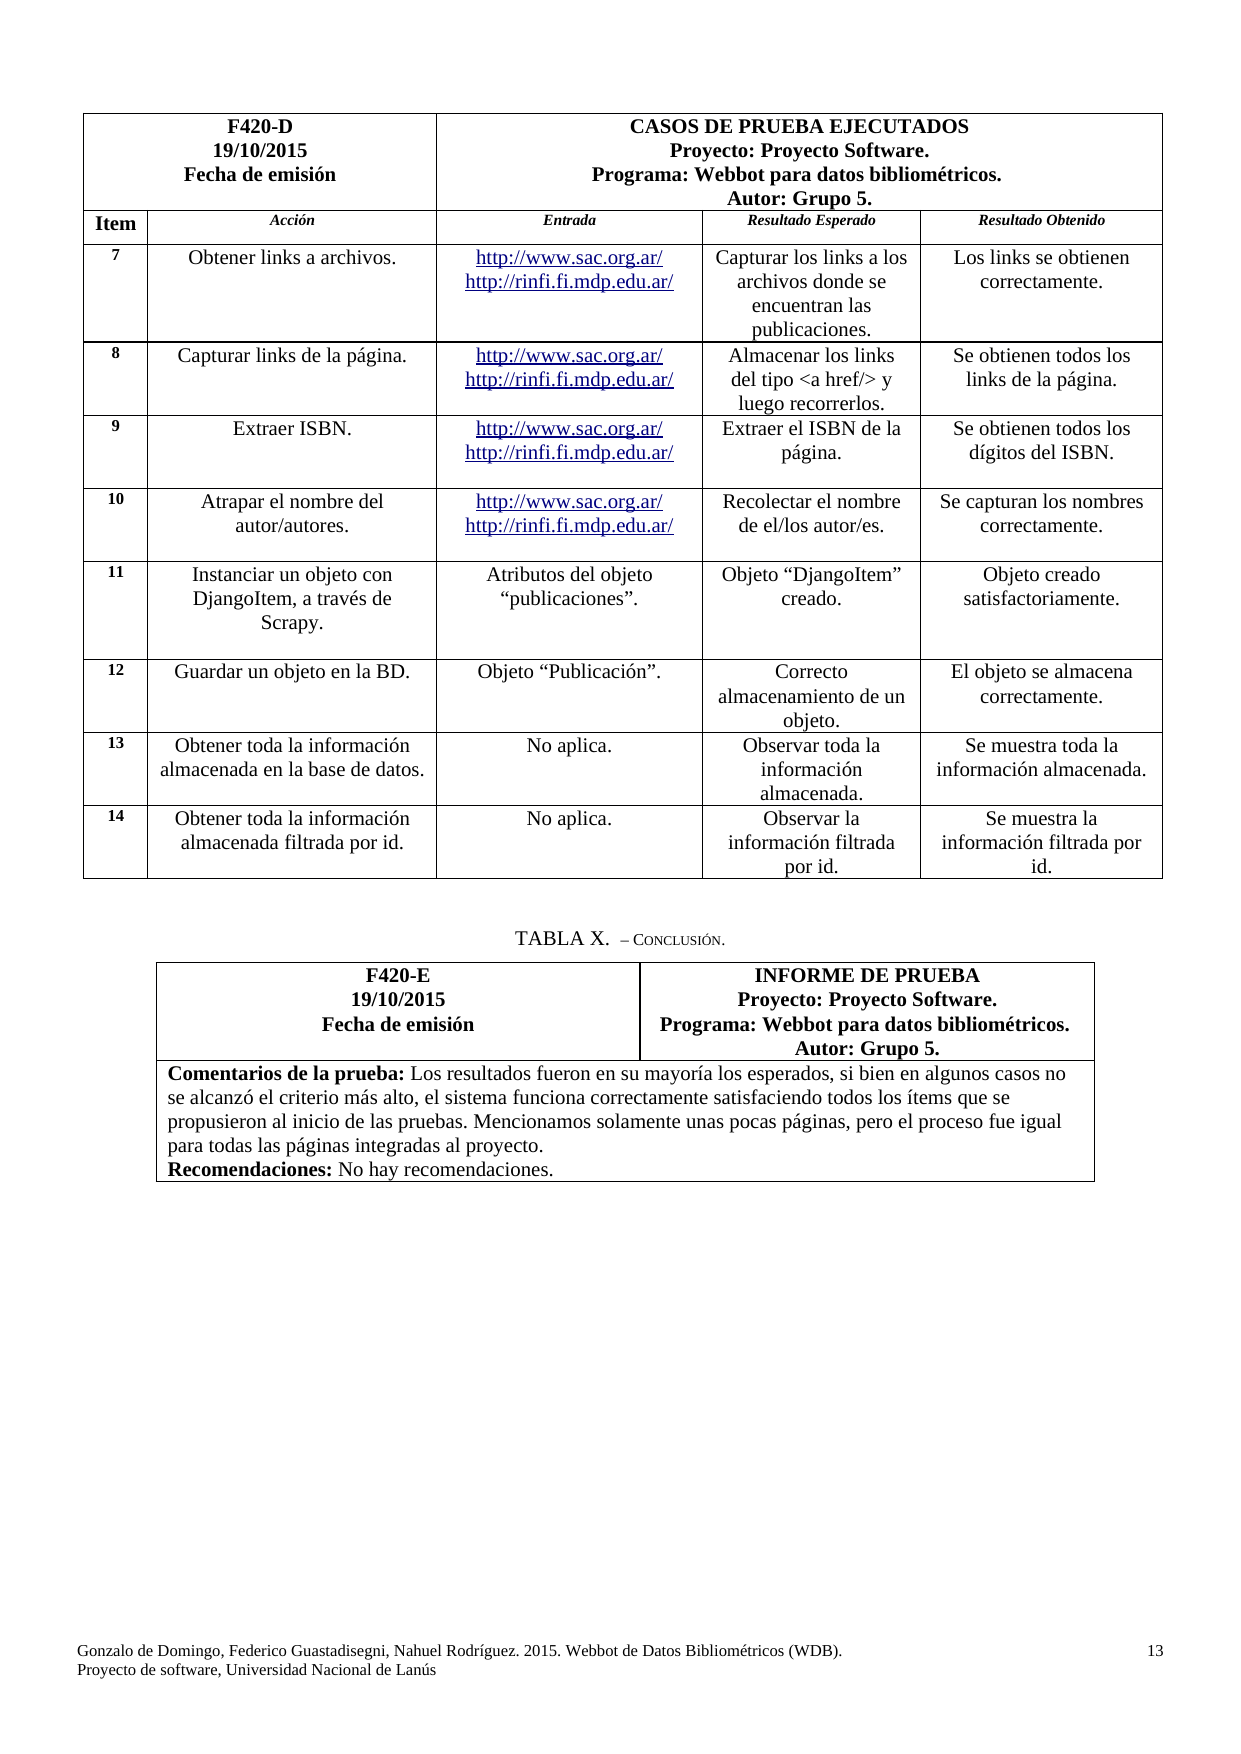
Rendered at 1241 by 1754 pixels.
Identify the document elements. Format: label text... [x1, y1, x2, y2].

table_cell Almacenar los links del tipo <a href/> y luego recorrerlos. [703, 343, 920, 415]
list – Conclusión. [77, 928, 1163, 950]
table_cell Se muestra toda la información almacenada. [921, 733, 1162, 805]
table_cell No aplica. [437, 806, 702, 878]
table_cell F420-D 19/10/2015 Fecha de emisión [84, 114, 436, 210]
table_cell Objeto “Publicación”. [437, 660, 702, 732]
table_cell 11 [84, 562, 147, 658]
table_cell Obtener toda la información almacenada en la base de datos. [148, 733, 436, 805]
table_cell http://www.sac.org.ar/ http://rinfi.fi.mdp.edu.ar/ [437, 343, 702, 415]
table_cell Se obtienen todos los dígitos del ISBN. [921, 416, 1162, 488]
table_cell http://www.sac.org.ar/ http://rinfi.fi.mdp.edu.ar/ [437, 245, 702, 341]
table_cell Correcto almacenamiento de un objeto. [703, 660, 920, 732]
table_cell Comentarios de la prueba: Los resultados fueron en su mayoría los esperados, si bien en algunos casos no se alcanzó el criterio más alto, el sistema funciona correctamente satisfaciendo todos los ítems que se propusieron al inicio de las pruebas. Mencionamos solamente unas pocas páginas, pero el proceso fue igual para todas las páginas integradas al proyecto. Recomendaciones: No hay recomendaciones. [157, 1061, 1094, 1181]
table_cell No aplica. [437, 733, 702, 805]
table_cell 7 [84, 245, 147, 341]
table_header INFORME DE PRUEBA Proyecto: Proyecto Software. Programa: Webbot para datos bibliométricos. Autor: Grupo 5. [641, 963, 1094, 1059]
table_cell El objeto se almacena correctamente. [921, 660, 1162, 732]
table_cell Atrapar el nombre del autor/autores. [148, 489, 436, 561]
table_cell Observar toda la información almacenada. [703, 733, 920, 805]
table_cell Instanciar un objeto con DjangoItem, a través de Scrapy. [148, 562, 436, 658]
table_cell Entrada [437, 211, 702, 244]
table_cell Item [84, 211, 147, 244]
table_cell 8 [84, 343, 147, 415]
table_cell http://www.sac.org.ar/ http://rinfi.fi.mdp.edu.ar/ [437, 416, 702, 488]
table_cell Se capturan los nombres correctamente. [921, 489, 1162, 561]
table_cell Los links se obtienen correctamente. [921, 245, 1162, 341]
table_cell 10 [84, 489, 147, 561]
table_header F420-E 19/10/2015 Fecha de emisión [157, 963, 639, 1059]
table_cell 13 [84, 733, 147, 805]
table_cell Se muestra la información filtrada por id. [921, 806, 1162, 878]
table_cell Resultado Obtenido [921, 211, 1162, 244]
table_cell 9 [84, 416, 147, 488]
table_cell Se obtienen todos los links de la página. [921, 343, 1162, 415]
table_cell Capturar links de la página. [148, 343, 436, 415]
table_cell Observar la información filtrada por id. [703, 806, 920, 878]
table_cell CASOS DE PRUEBA EJECUTADOS Proyecto: Proyecto Software. Programa: Webbot para datos bibliométricos. Autor: Grupo 5. [437, 114, 1162, 210]
table_cell http://www.sac.org.ar/ http://rinfi.fi.mdp.edu.ar/ [437, 489, 702, 561]
table_cell Capturar los links a los archivos donde se encuentran las publicaciones. [703, 245, 920, 341]
table_cell Objeto creado satisfactoriamente. [921, 562, 1162, 658]
table_cell 12 [84, 660, 147, 732]
table_cell Acción [148, 211, 436, 244]
table_cell Atributos del objeto “publicaciones”. [437, 562, 702, 658]
table_cell Guardar un objeto en la BD. [148, 660, 436, 732]
table_cell Extraer ISBN. [148, 416, 436, 488]
table_cell 14 [84, 806, 147, 878]
table_cell Extraer el ISBN de la página. [703, 416, 920, 488]
table_cell Recolectar el nombre de el/los autor/es. [703, 489, 920, 561]
table_cell Resultado Esperado [703, 211, 920, 244]
table_cell Obtener links a archivos. [148, 245, 436, 341]
table_cell Objeto “DjangoItem” creado. [703, 562, 920, 658]
table_cell Obtener toda la información almacenada filtrada por id. [148, 806, 436, 878]
